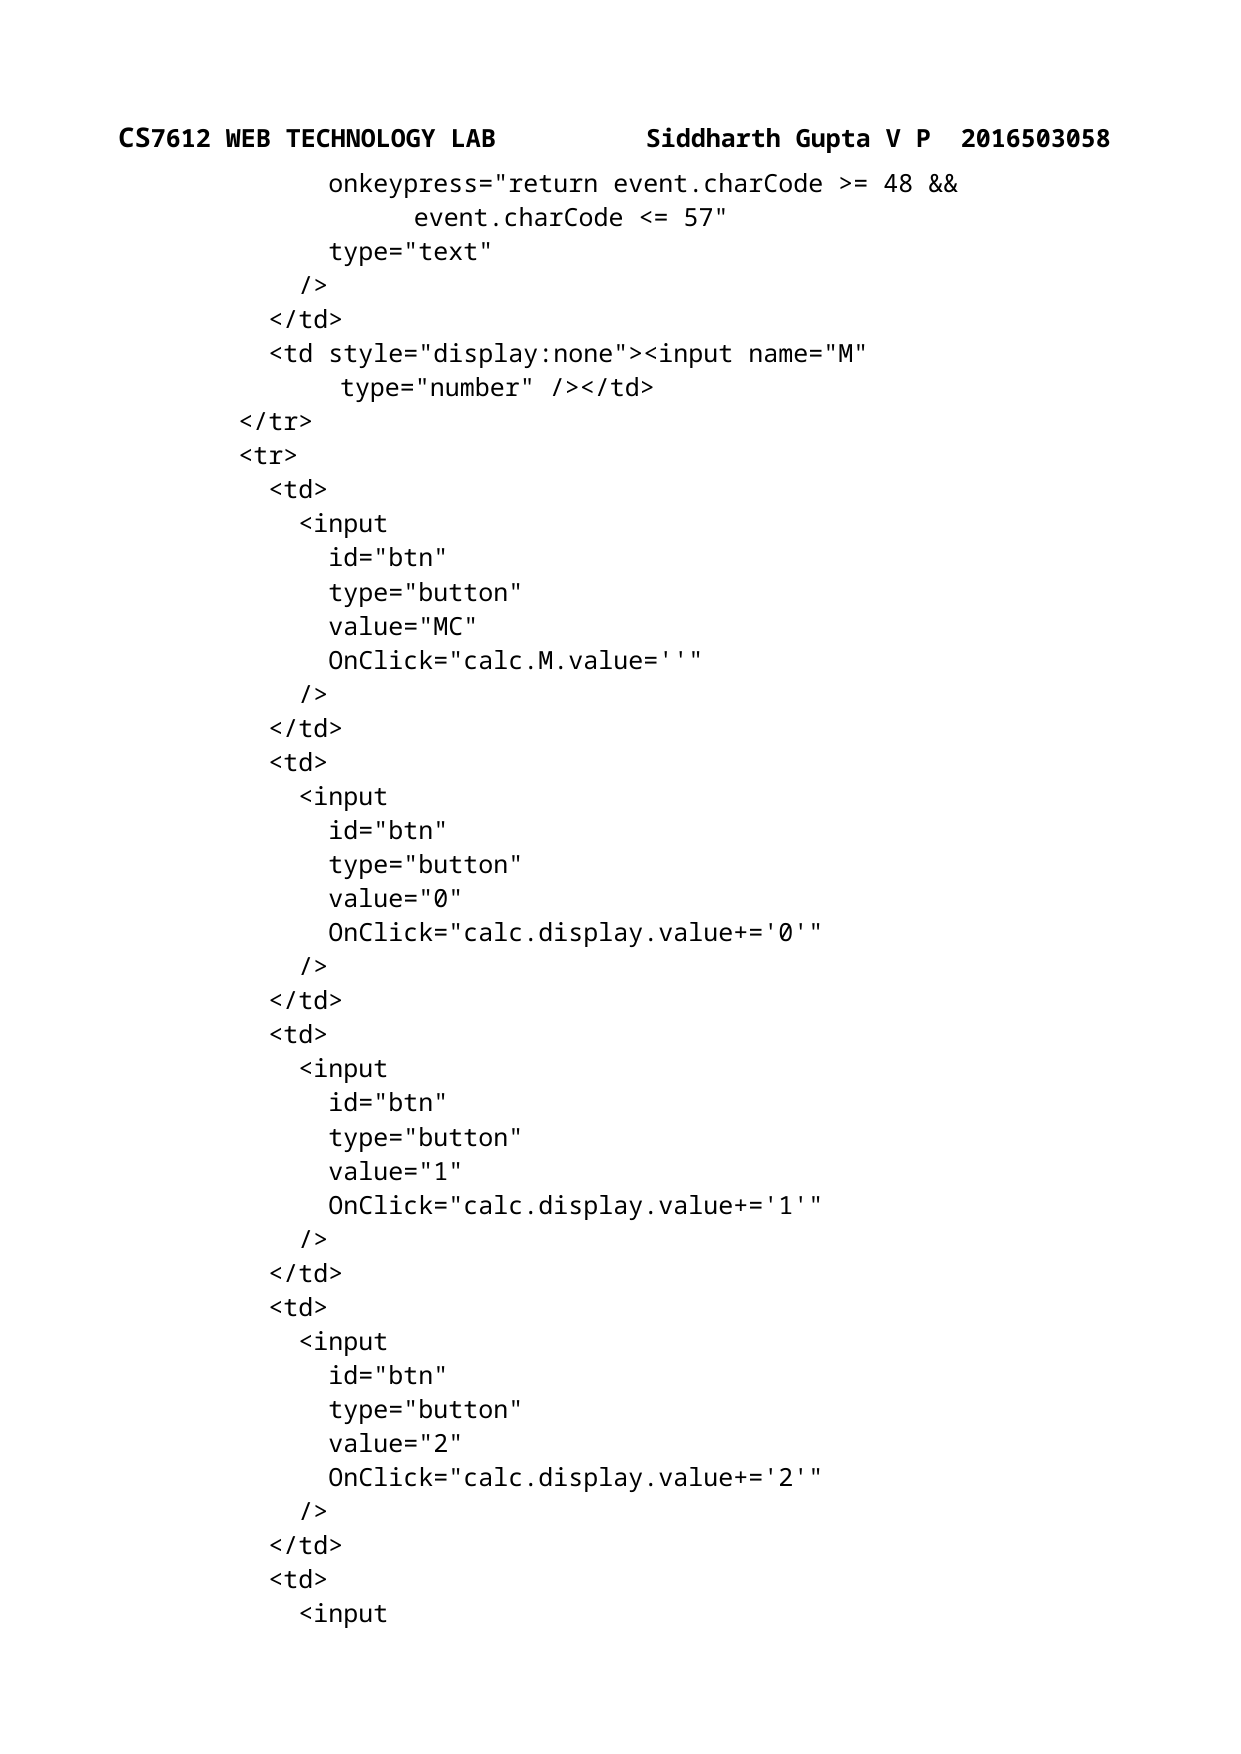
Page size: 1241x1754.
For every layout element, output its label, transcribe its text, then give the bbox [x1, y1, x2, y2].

text value="2" [118, 1426, 1122, 1460]
text id="btn" [118, 540, 1122, 574]
text /> [118, 268, 1122, 302]
text </td> [118, 983, 1122, 1017]
text /> [118, 1494, 1122, 1528]
text value="1" [118, 1153, 1122, 1187]
text <input [118, 778, 1122, 813]
text type="text" [118, 233, 1122, 268]
text <input [118, 1323, 1122, 1358]
text type="button" [118, 1392, 1122, 1426]
text OnClick="calc.display.value+='2'" [118, 1460, 1122, 1494]
text </td> [118, 1255, 1122, 1289]
text /> [118, 1221, 1122, 1255]
text <td> [118, 1289, 1122, 1323]
text type="button" [118, 574, 1122, 608]
text <td> [118, 744, 1122, 778]
text type="button" [118, 1119, 1122, 1153]
text </tr> [118, 404, 1122, 438]
text onkeypress="return event.charCode >= 48 && event.charCode <= 57" [118, 165, 1122, 233]
text value="MC" [118, 608, 1122, 642]
text type="button" [118, 847, 1122, 881]
text <td> [118, 1562, 1122, 1596]
text </td> [118, 1528, 1122, 1562]
text <input [118, 1051, 1122, 1085]
text </td> [118, 710, 1122, 744]
text <td style="display:none"><input name="M" type="number" /></td> [118, 336, 1122, 404]
text <input [118, 506, 1122, 540]
text <tr> [118, 438, 1122, 472]
text OnClick="calc.M.value=''" [118, 642, 1122, 676]
text id="btn" [118, 1358, 1122, 1392]
text OnClick="calc.display.value+='1'" [118, 1187, 1122, 1221]
text </td> [118, 302, 1122, 336]
text value="0" [118, 881, 1122, 915]
text <input [118, 1596, 1122, 1630]
text /> [118, 949, 1122, 983]
text /> [118, 676, 1122, 710]
text <td> [118, 472, 1122, 506]
text id="btn" [118, 1085, 1122, 1119]
text id="btn" [118, 813, 1122, 847]
text <td> [118, 1017, 1122, 1051]
text OnClick="calc.display.value+='0'" [118, 915, 1122, 949]
